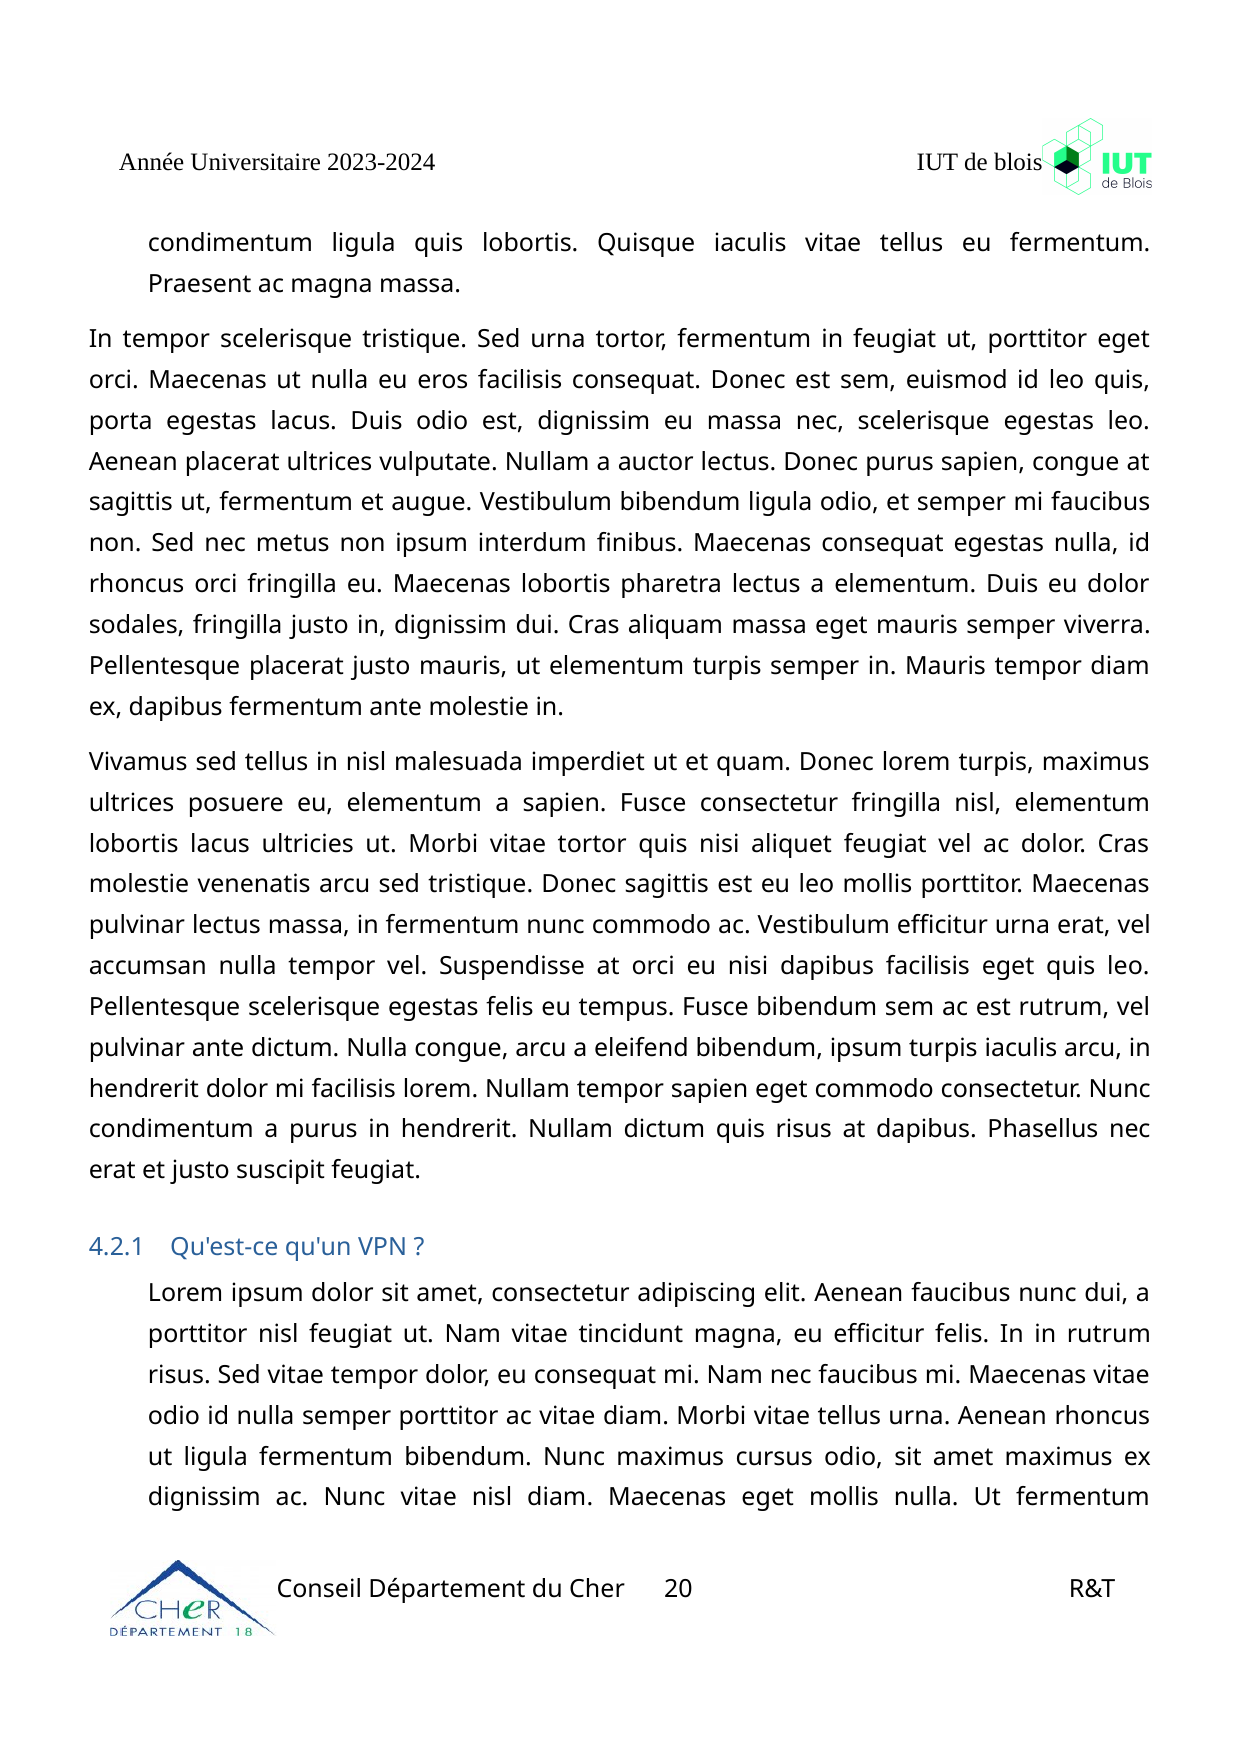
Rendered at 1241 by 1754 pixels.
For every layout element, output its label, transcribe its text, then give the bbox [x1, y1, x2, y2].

text Lorem ipsum dolor sit amet, consectetur adipiscing elit. Aenean faucibus nunc dui, a porttitor nisl feugiat ut. Nam vitae tincidunt magna, eu efficitur felis. In in rutrum risus. Sed vitae tempor dolor, eu consequat mi. Nam nec faucibus mi. Maecenas vitae odio id nulla semper porttitor ac vitae diam. Morbi vitae tellus urna. Aenean rhoncus ut ligula fermentum bibendum. Nunc maximus cursus odio, sit amet maximus ex dignissim ac. Nunc vitae nisl diam. Maecenas eget mollis nulla. Ut fermentum [148, 1275, 1152, 1513]
text In tempor scelerisque tristique. Sed urna tortor, fermentum in feugiat ut, porttitor eget orci. Maecenas ut nulla eu eros facilisis consequat. Donec est sem, euismod id leo quis, porta egestas lacus. Duis odio est, dignissim eu massa nec, scelerisque egestas leo. Aenean placerat ultrices vulputate. Nullam a auctor lectus. Donec purus sapien, congue at sagittis ut, fermentum et augue. Vestibulum bibendum ligula odio, et semper mi faucibus non. Sed nec metus non ipsum interdum finibus. Maecenas consequat egestas nulla, id rhoncus orci fringilla eu. Maecenas lobortis pharetra lectus a elementum. Duis eu dolor sodales, fringilla justo in, dignissim dui. Cras aliquam massa eget mauris semper viverra. Pellentesque placerat justo mauris, ut elementum turpis semper in. Mauris tempor diam ex, dapibus fermentum ante molestie in. [88, 321, 1152, 722]
picture [110, 1560, 277, 1636]
text condimentum ligula quis lobortis. Quisque iaculis vitae tellus eu fermentum. Praesent ac magna massa. [148, 224, 1152, 299]
text Vivamus sed tellus in nisl malesuada imperdiet ut et quam. Donec lorem turpis, maximus ultrices posuere eu, elementum a sapien. Fusce consectetur fringilla nisl, elementum lobortis lacus ultricies ut. Morbi vitae tortor quis nisi aliquet feugiat vel ac dolor. Cras molestie venenatis arcu sed tristique. Donec sagittis est eu leo mollis porttitor. Maecenas pulvinar lectus massa, in fermentum nunc commodo ac. Vestibulum efficitur urna erat, vel accumsan nulla tempor vel. Suspendisse at orci eu nisi dapibus facilisis eget quis leo. Pellentesque scelerisque egestas felis eu tempus. Fusce bibendum sem ac est rutrum, vel pulvinar ante dictum. Nulla congue, arcu a eleifend bibendum, ipsum turpis iaculis arcu, in hendrerit dolor mi facilisis lorem. Nullam tempor sapien eget commodo consectetur. Nunc condimentum a purus in hendrerit. Nullam dictum quis risus at dapibus. Phasellus nec erat et justo suscipit feugiat. [88, 744, 1152, 1186]
subtitle Qu'est-ce qu'un VPN ? [88, 1228, 1033, 1262]
picture [1042, 118, 1152, 195]
